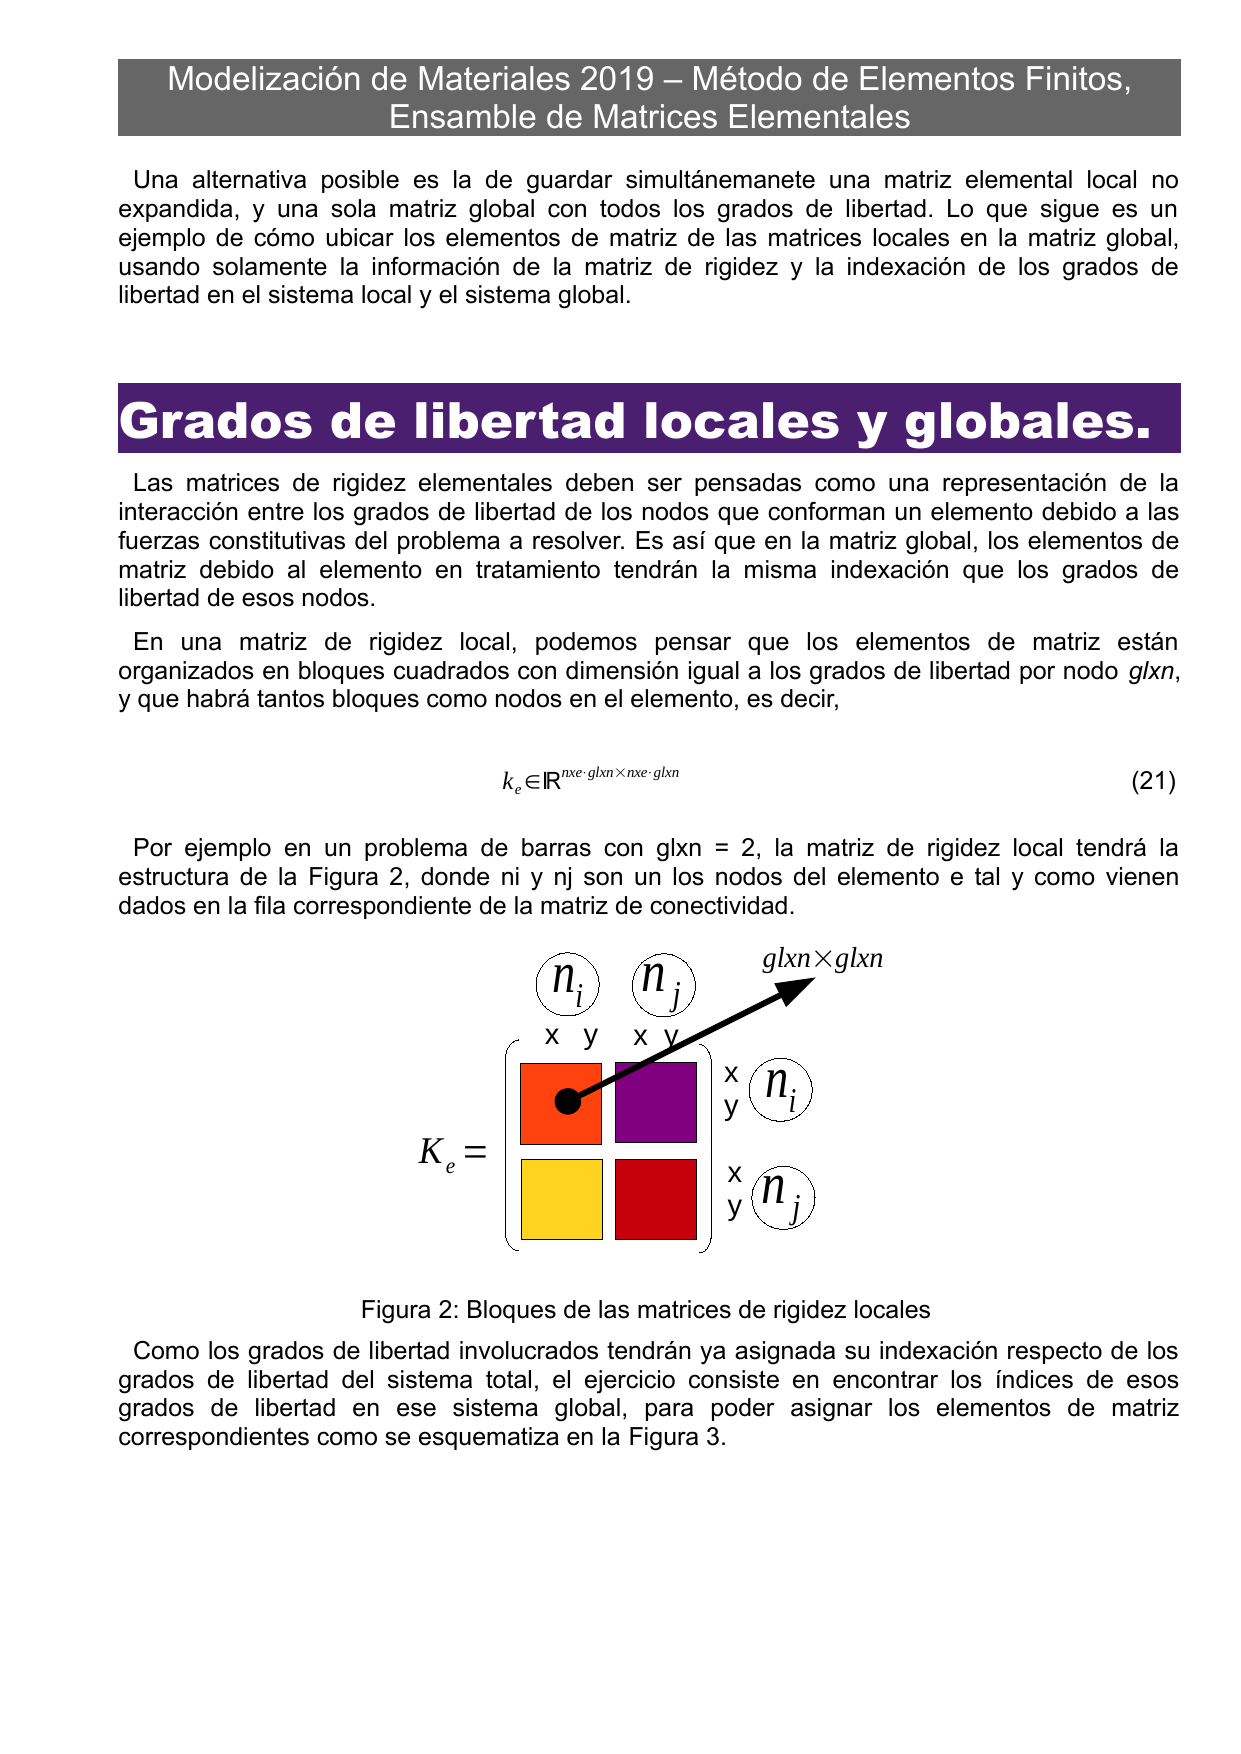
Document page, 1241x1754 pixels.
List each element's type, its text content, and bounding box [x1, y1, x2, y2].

text Una alternativa posible es la de guardar simultánemanete una matriz elemental local no expandida, y una sola matriz global con todos los grados de libertad. Lo que sigue es un ejemplo de cómo ubicar los elementos de matriz de las matrices locales en la matriz global, usando solamente la información de la matriz de rigidez y la indexación de los grados de libertad en el sistema local y el sistema global. [118, 165, 1181, 309]
text Las matrices de rigidez elementales deben ser pensadas como una representación de la interacción entre los grados de libertad de los nodos que conforman un elemento debido a las fuerzas constitutivas del problema a resolver. Es así que en la matriz global, los elementos de matriz debido al elemento en tratamiento tendrán la misma indexación que los grados de libertad de esos nodos. [118, 468, 1181, 612]
subtitle Grados de libertad locales y globales. [118, 383, 1181, 453]
text En una matriz de rigidez local, podemos pensar que los elementos de matriz están organizados en bloques cuadrados con dimensión igual a los grados de libertad por nodo glxn, y que habrá tantos bloques como nodos en el elemento, es decir, [118, 627, 1181, 713]
text Por ejemplo en un problema de barras con glxn = 2, la matriz de rigidez local tendrá la estructura de la Figura 2, donde ni y nj son un los nodos del elemento e tal y como vienen dados en la fila correspondiente de la matriz de conectividad. [118, 833, 1181, 919]
text Figura 2: Bloques de las matrices de rigidez locales [118, 1295, 1181, 1323]
table_header (21) [1063, 758, 1181, 804]
text Como los grados de libertad involucrados tendrán ya asignada su indexación respecto de los grados de libertad del sistema total, el ejercicio consiste en encontrar los índices de esos grados de libertad en ese sistema global, para poder asignar los elementos de matriz correspondientes como se esquematiza en la Figura 3. [118, 1336, 1181, 1451]
table_header [118, 758, 1063, 804]
